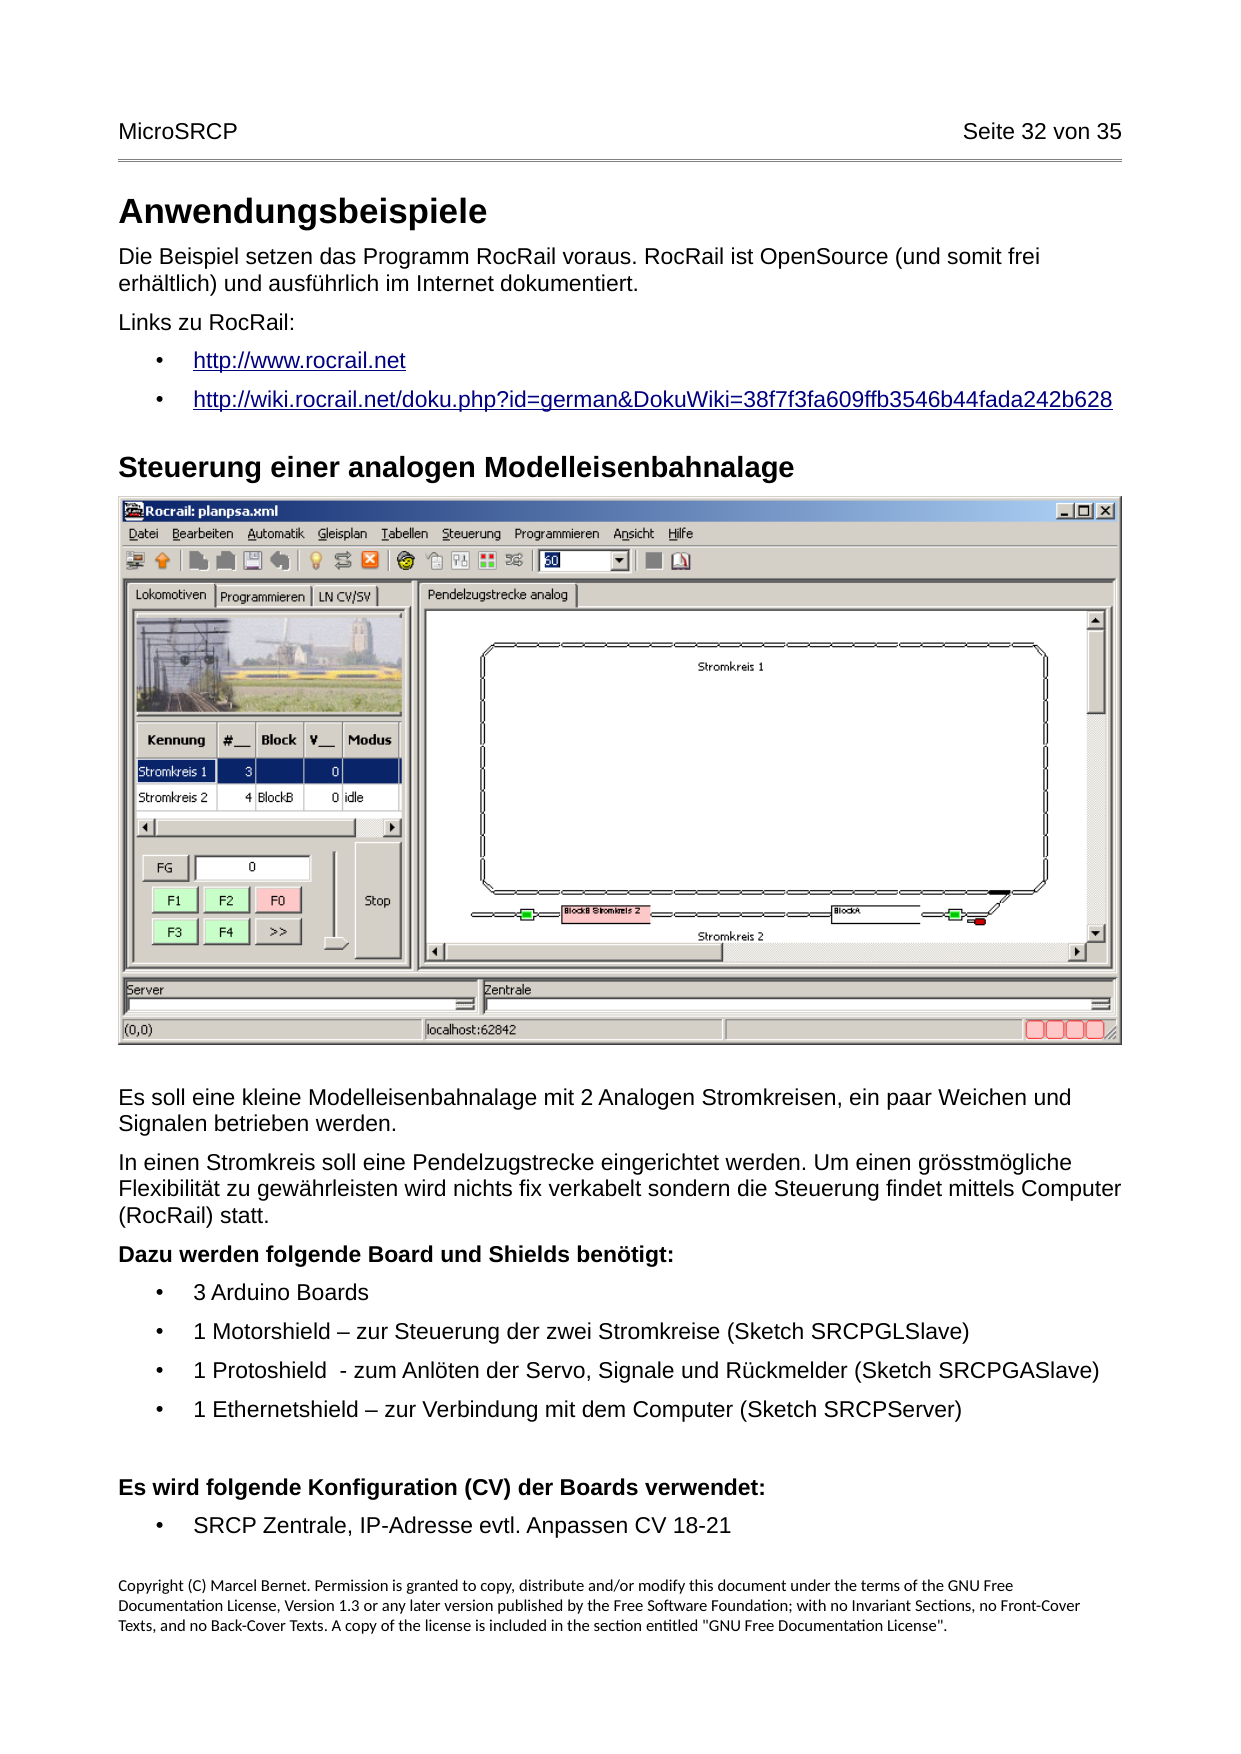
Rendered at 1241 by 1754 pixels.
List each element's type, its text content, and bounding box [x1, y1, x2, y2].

list http://www.rocrail.net [156, 347, 1122, 374]
list SRCP Zentrale, IP-Adresse evtl. Anpassen CV 18-21 [156, 1512, 1122, 1539]
text Es wird folgende Konfiguration (CV) der Boards verwendet: [118, 1474, 1122, 1500]
subtitle Steuerung einer analogen Modelleisenbahnalage [118, 450, 1122, 484]
picture [118, 496, 1122, 1045]
text Dazu werden folgende Board und Shields benötigt: [118, 1241, 1122, 1267]
text Es soll eine kleine Modelleisenbahnalage mit 2 Analogen Stromkreisen, ein paar Weichen und Signalen betrieben werden. [118, 1084, 1122, 1136]
text In einen Stromkreis soll eine Pendelzugstrecke eingerichtet werden. Um einen grösstmögliche Flexibilität zu gewährleisten wird nichts fix verkabelt sondern die Steuerung findet mittels Computer (RocRail) statt. [118, 1149, 1122, 1228]
subtitle Anwendungsbeispiele [118, 191, 1122, 231]
text Die Beispiel setzen das Programm RocRail voraus. RocRail ist OpenSource (und somit frei erhältlich) und ausführlich im Internet dokumentiert. [118, 243, 1122, 296]
list http://wiki.rocrail.net/doku.php?id=german&DokuWiki=38f7f3fa609ffb3546b44fada242b628 [156, 386, 1122, 413]
text Links zu RocRail: [118, 308, 1122, 335]
list 1 Protoshield - zum Anlöten der Servo, Signale und Rückmelder (Sketch SRCPGASlave) [156, 1357, 1122, 1383]
list 3 Arduino Boards [156, 1279, 1122, 1306]
list 1 Motorshield – zur Steuerung der zwei Stromkreise (Sketch SRCPGLSlave) [156, 1318, 1122, 1344]
list 1 Ethernetshield – zur Verbindung mit dem Computer (Sketch SRCPServer) [156, 1396, 1122, 1422]
